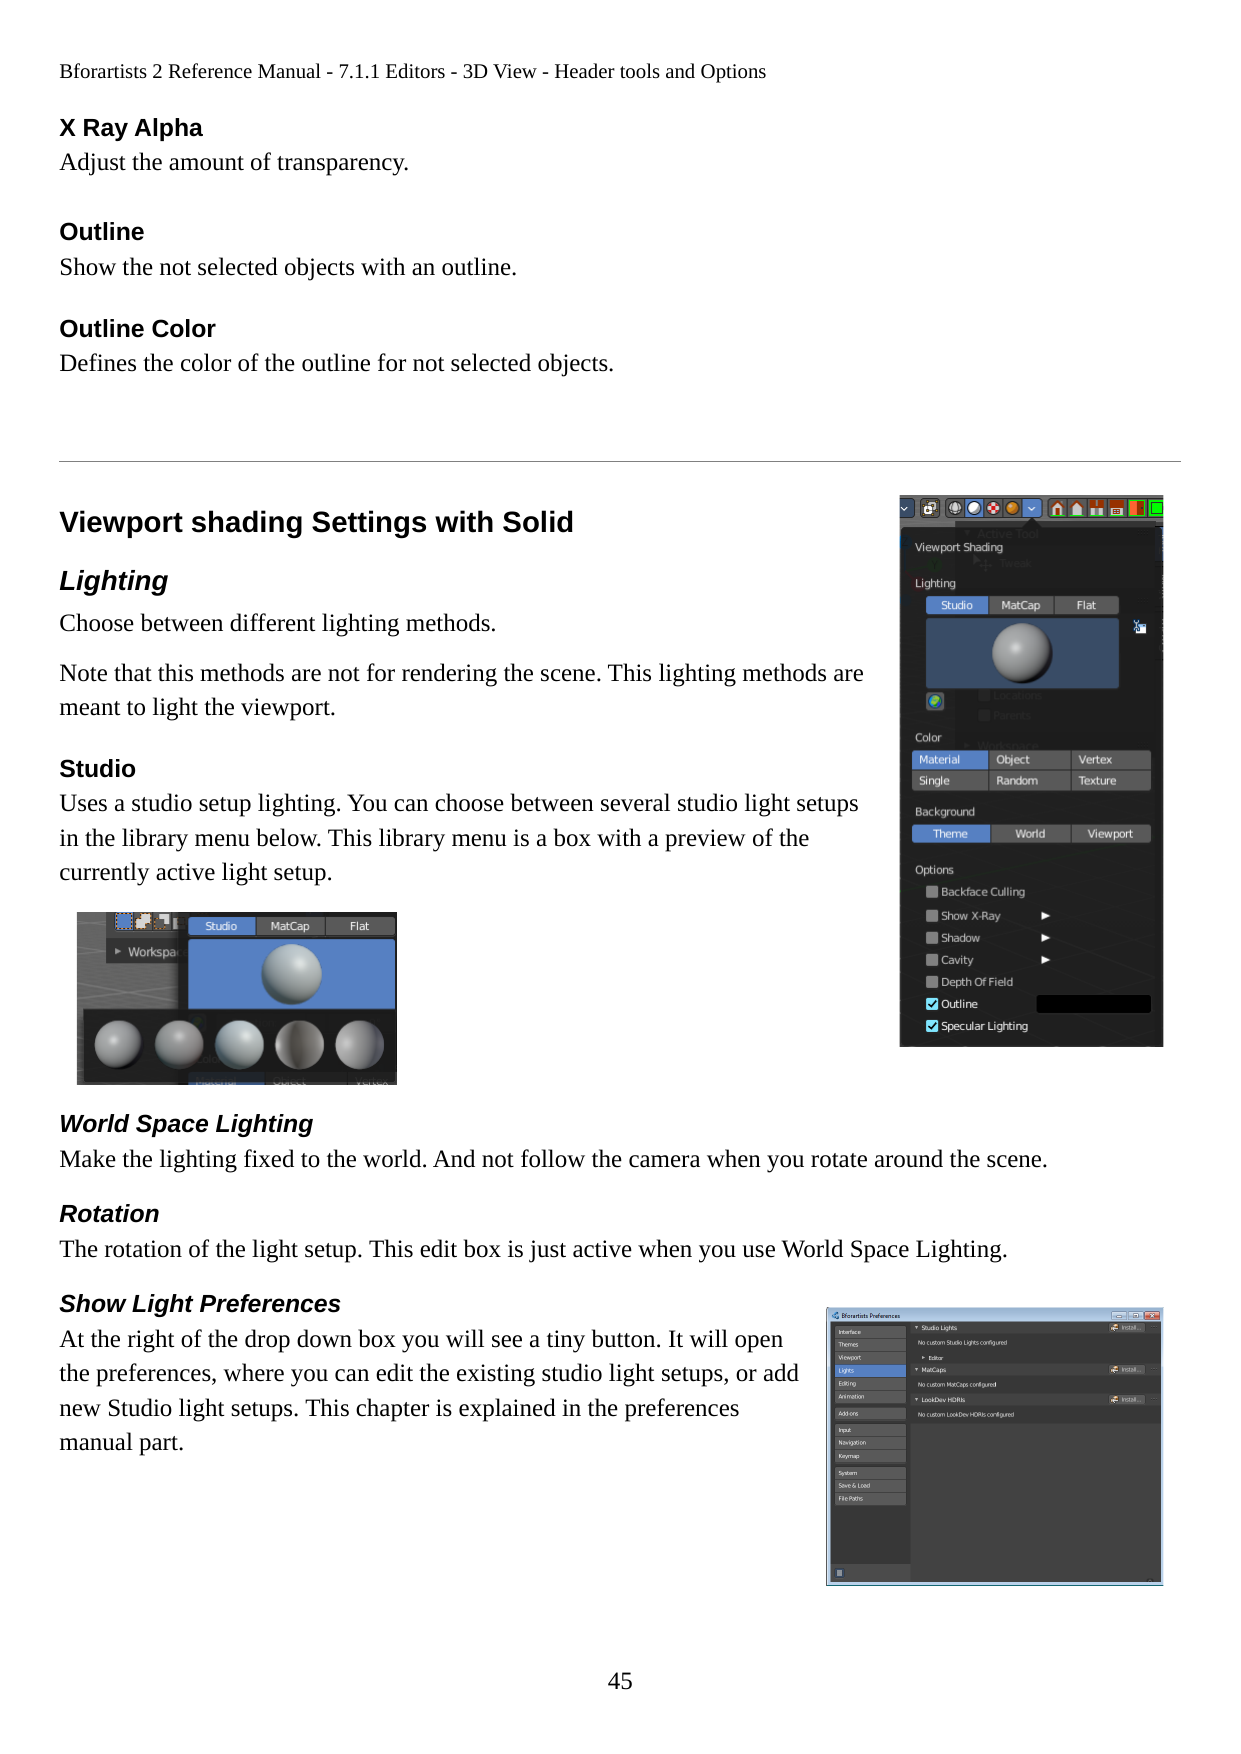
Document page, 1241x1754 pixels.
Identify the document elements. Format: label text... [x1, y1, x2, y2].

subtitle [1164, 564, 1181, 596]
text Make the lighting fixed to the world. And not follow the camera when you rotate around the scene. [59, 1144, 1181, 1172]
text Note that this methods are not for rendering the scene. This lighting methods are meant to light the viewport. [59, 658, 899, 721]
text Adjust the amount of transparency. [59, 147, 1181, 176]
text The rotation of the light setup. This edit box is just active when you use World Space Lighting. [59, 1234, 1181, 1263]
text Show the not selected objects with an outline. [59, 252, 1181, 281]
subtitle X Ray Alpha [59, 113, 1181, 141]
text Uses a studio setup lighting. You can choose between several studio light setups in the library menu below. This library menu is a box with a preview of the currently active light setup. [59, 788, 899, 886]
picture [826, 1307, 1164, 1586]
text Defines the color of the outline for not selected objects. [59, 348, 1181, 377]
subtitle Viewport shading Settings with Solid [59, 505, 899, 539]
subtitle Outline Color [59, 314, 1181, 342]
subtitle World Space Lighting [59, 1109, 1181, 1137]
subtitle [1164, 754, 1181, 782]
subtitle Rotation [59, 1199, 1181, 1228]
text Choose between different lighting methods. [59, 608, 899, 637]
text At the right of the drop down box you will see a tiny button. It will open the preferences, where you can edit the existing studio light setups, or add new Studio light setups. This chapter is explained in the preferences manual part. [59, 1324, 826, 1456]
subtitle Show Light Preferences [59, 1289, 1181, 1318]
picture [899, 495, 1164, 1047]
subtitle Outline [59, 217, 1181, 246]
subtitle Lighting [59, 564, 899, 596]
picture [76, 912, 397, 1085]
subtitle Studio [59, 754, 899, 782]
